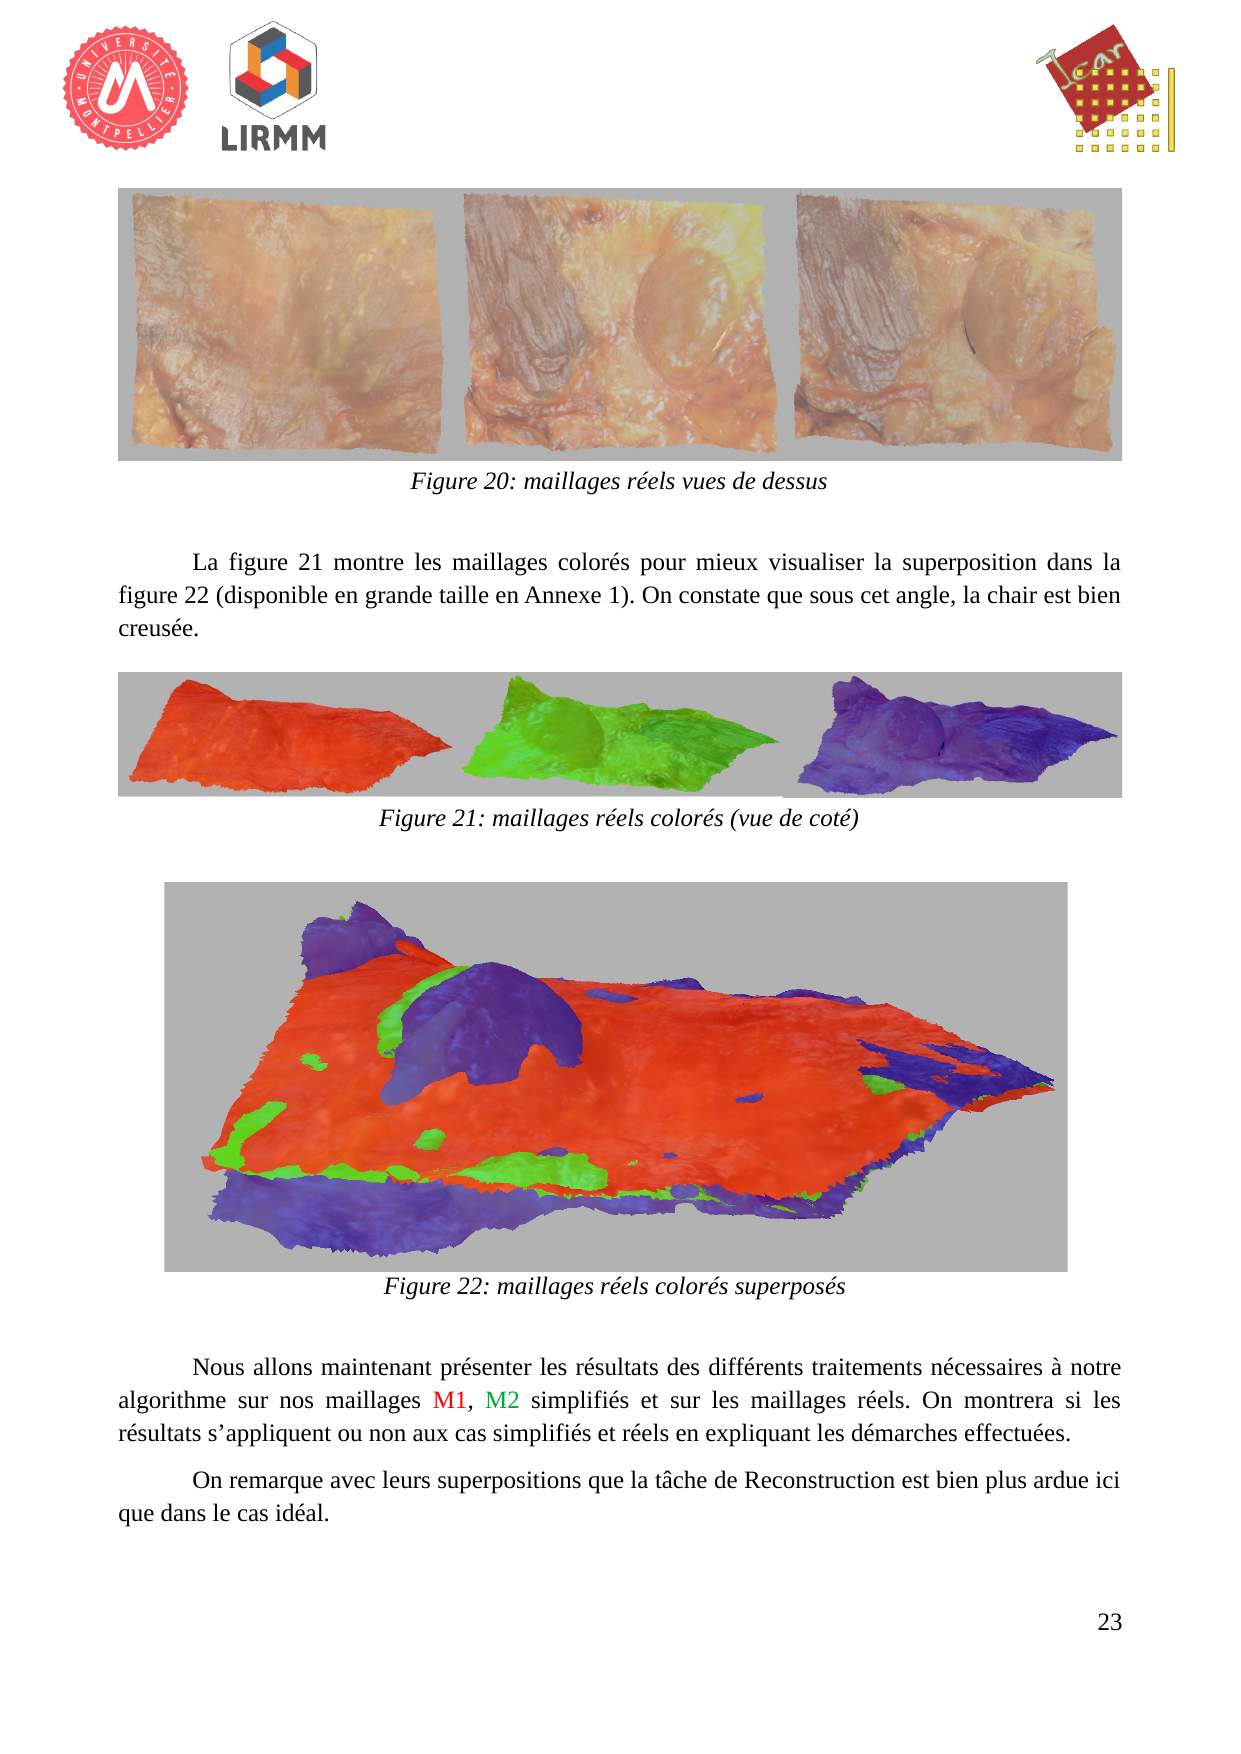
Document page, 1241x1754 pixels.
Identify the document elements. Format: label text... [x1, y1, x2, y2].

text On remarque avec leurs superpositions que la tâche de Reconstruction est bien plus ardue ici que dans le cas idéal. [118, 1466, 1122, 1527]
picture [164, 882, 1068, 1272]
picture [203, 16, 343, 155]
picture [1025, 6, 1177, 154]
text Figure 21: maillages réels colorés (vue de coté) [118, 798, 1122, 832]
picture [118, 188, 1123, 461]
picture [57, 13, 201, 156]
picture [118, 672, 1123, 798]
text Figure 22: maillages réels colorés superposés [164, 1272, 1068, 1300]
text Figure 20: maillages réels vues de dessus [118, 461, 1122, 495]
text Nous allons maintenant présenter les résultats des différents traitements nécessaires à notre algorithme sur nos maillages M1, M2 simplifiés et sur les maillages réels. On montrera si les résultats s’appliquent ou non aux cas simplifiés et réels en expliquant les démarches effectuées. [118, 1352, 1122, 1447]
text La figure 21 montre les maillages colorés pour mieux visualiser la superposition dans la figure 22 (disponible en grande taille en Annexe 1). On constate que sous cet angle, la chair est bien creusée. [118, 547, 1122, 641]
